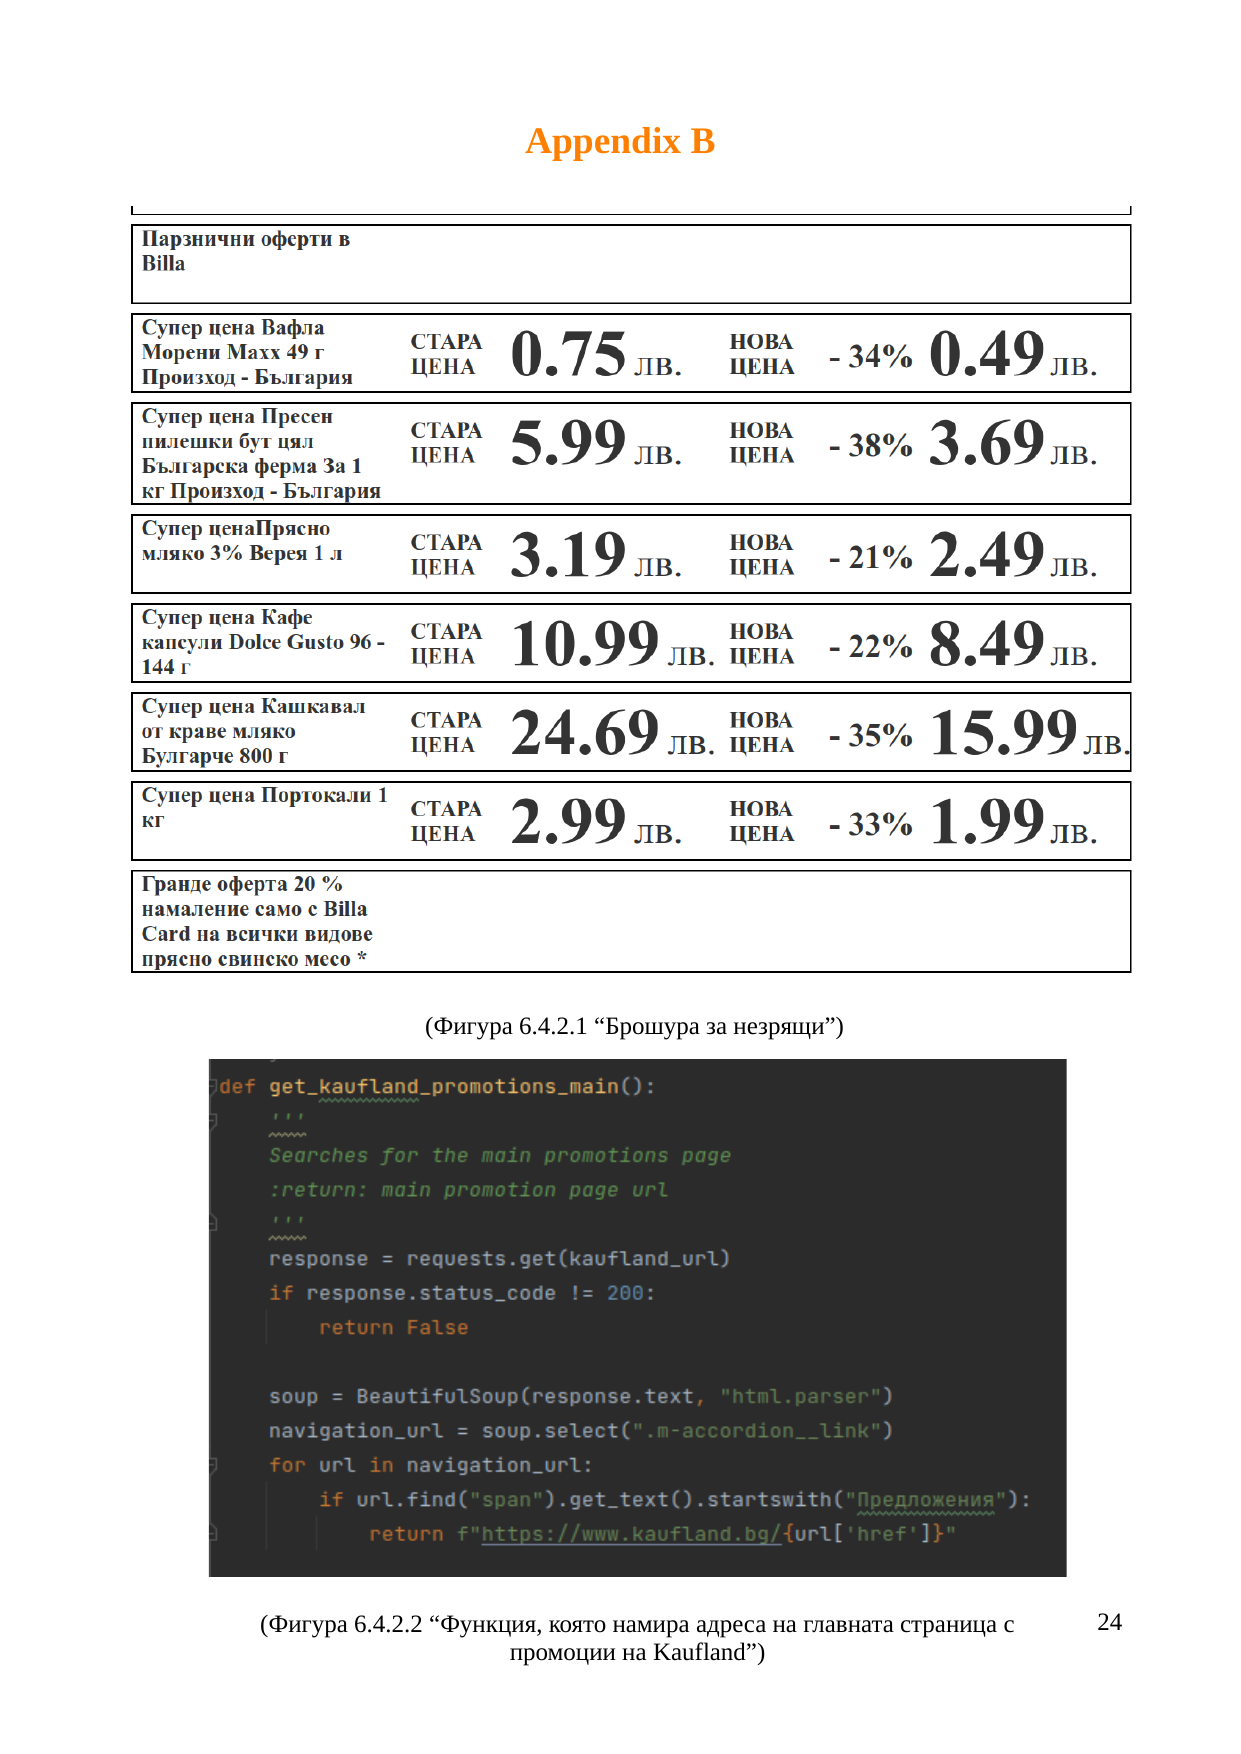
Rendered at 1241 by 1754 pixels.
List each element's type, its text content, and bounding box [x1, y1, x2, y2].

picture [208, 1059, 1067, 1577]
list Appendix B [118, 118, 1122, 161]
picture [127, 206, 1132, 976]
